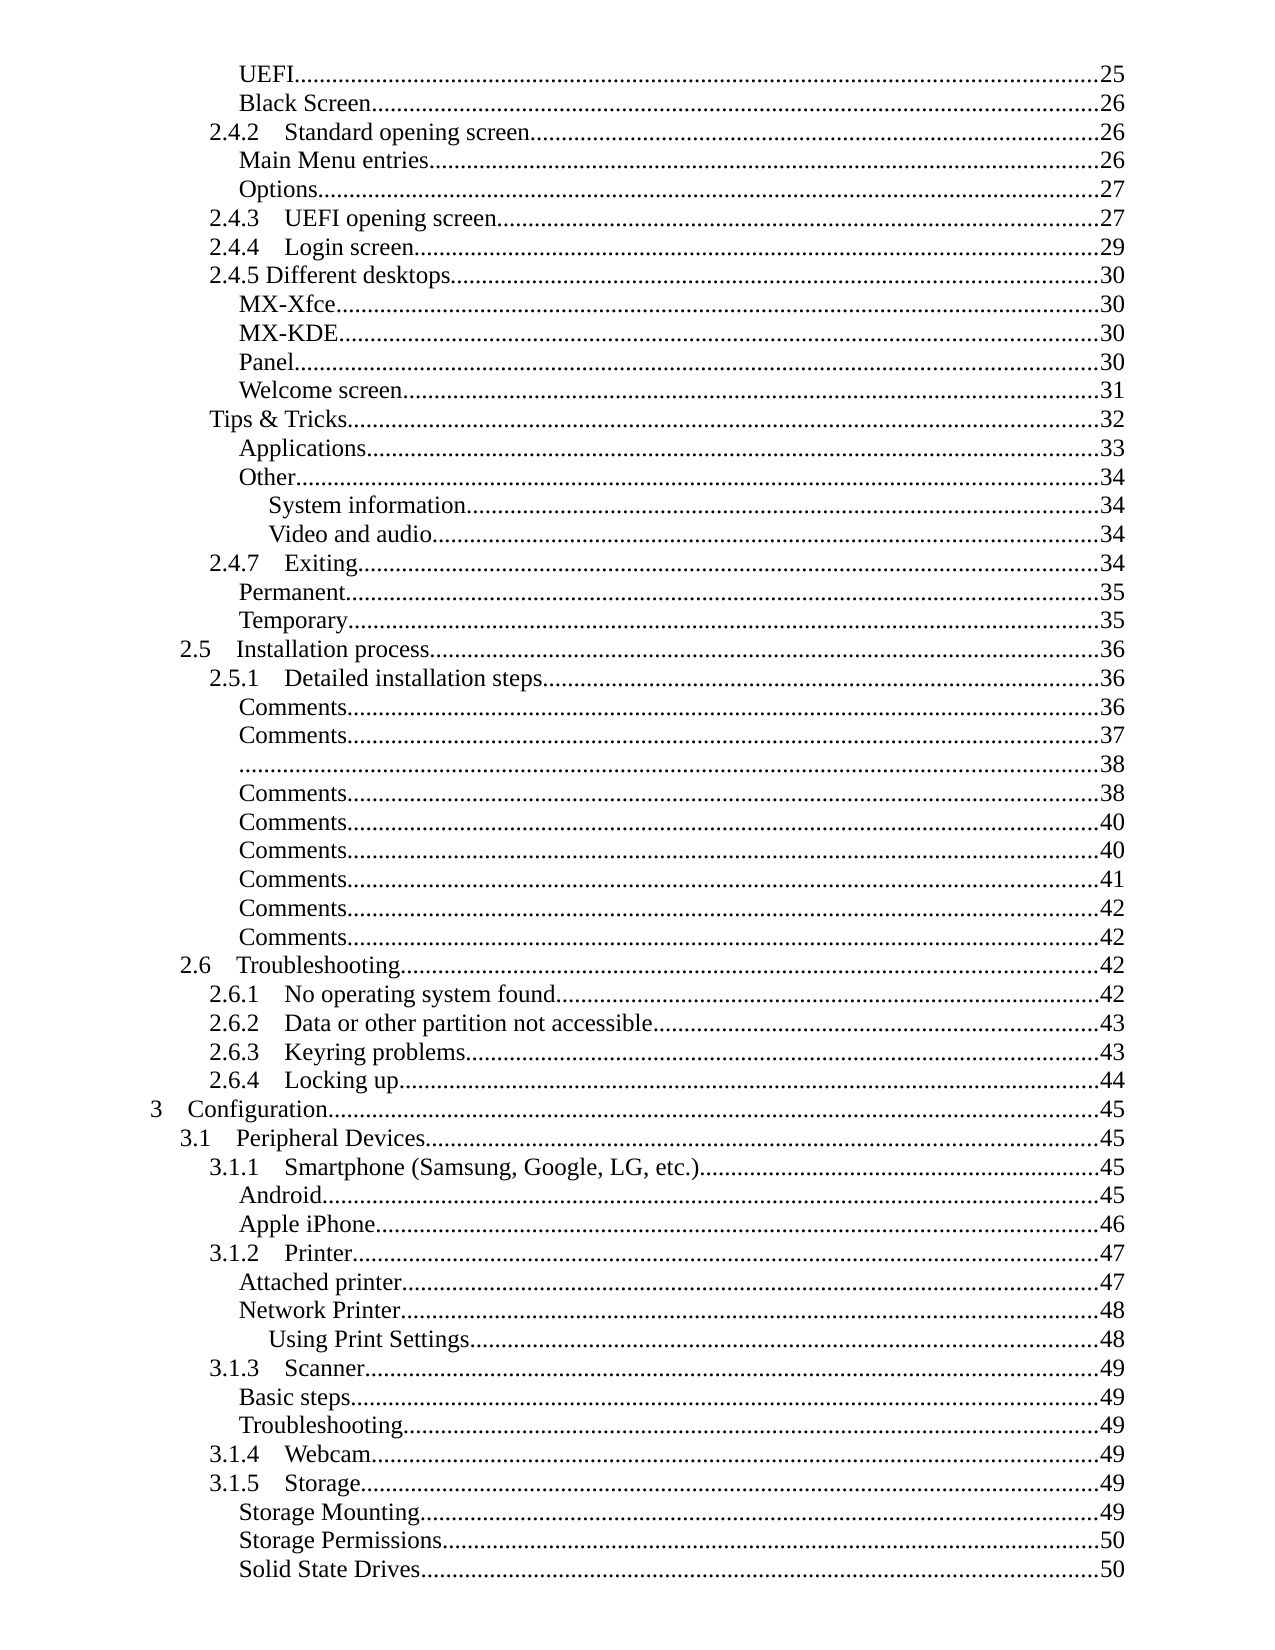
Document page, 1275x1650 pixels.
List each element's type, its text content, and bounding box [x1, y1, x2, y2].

text Comments 40 [238, 807, 1125, 835]
text Android 45 [238, 1180, 1125, 1209]
text Comments 41 [238, 864, 1125, 893]
text 2.5.1 Detailed installation steps 36 [209, 663, 1125, 692]
text Options 27 [238, 174, 1125, 203]
text UEFI 25 [238, 59, 1125, 88]
text 3.1.2 Printer 47 [209, 1238, 1125, 1267]
text Comments 38 [238, 778, 1125, 807]
text 2.6.2 Data or other partition not accessible. 43 [209, 1008, 1125, 1037]
text Welcome screen 31 [238, 375, 1125, 404]
text Comments 40 [238, 835, 1125, 864]
text Basic steps 49 [238, 1382, 1125, 1410]
text 2.6.1 No operating system found 42 [209, 979, 1125, 1008]
text Storage Mounting 49 [238, 1497, 1125, 1525]
text Video and audio 34 [268, 519, 1125, 548]
text Black Screen 26 [238, 88, 1125, 117]
text 2.6.3 Keyring problems 43 [209, 1037, 1125, 1065]
text 2.4.7 Exiting 34 [209, 548, 1125, 577]
text 38 [238, 749, 1125, 778]
text MX-KDE 30 [238, 318, 1125, 347]
text 2.4.2 Standard opening screen 26 [209, 117, 1125, 145]
text Temporary 35 [238, 605, 1125, 634]
text Panel 30 [238, 347, 1125, 375]
text Network Printer 48 [238, 1295, 1125, 1324]
text Permanent 35 [238, 577, 1125, 605]
text Comments 37 [238, 720, 1125, 749]
text 3.1.4 Webcam 49 [209, 1439, 1125, 1468]
text Attached printer 47 [238, 1267, 1125, 1295]
text Main Menu entries 26 [238, 145, 1125, 174]
text 3.1.3 Scanner 49 [209, 1353, 1125, 1382]
text Apple iPhone 46 [238, 1209, 1125, 1238]
text System information 34 [268, 490, 1125, 519]
text Tips & Tricks 32 [209, 404, 1125, 433]
text Troubleshooting 49 [238, 1410, 1125, 1439]
text Other 34 [238, 462, 1125, 490]
text Comments 42 [238, 893, 1125, 922]
text 2.4.3 UEFI opening screen 27 [209, 203, 1125, 232]
text 2.4.5 Different desktops 30 [209, 260, 1125, 289]
text 2.6.4 Locking up 44 [209, 1065, 1125, 1094]
text 2.4.4 Login screen 29 [209, 232, 1125, 260]
text Comments 36 [238, 692, 1125, 720]
text Storage Permissions 50 [238, 1525, 1125, 1554]
text 3.1.5 Storage 49 [209, 1468, 1125, 1497]
text Comments 42 [238, 922, 1125, 950]
text Using Print Settings 48 [268, 1324, 1125, 1353]
text 3.1.1 Smartphone (Samsung, Google, LG, etc.) 45 [209, 1152, 1125, 1180]
text Solid State Drives 50 [238, 1554, 1125, 1583]
text Applications 33 [238, 433, 1125, 462]
text MX-Xfce 30 [238, 289, 1125, 318]
